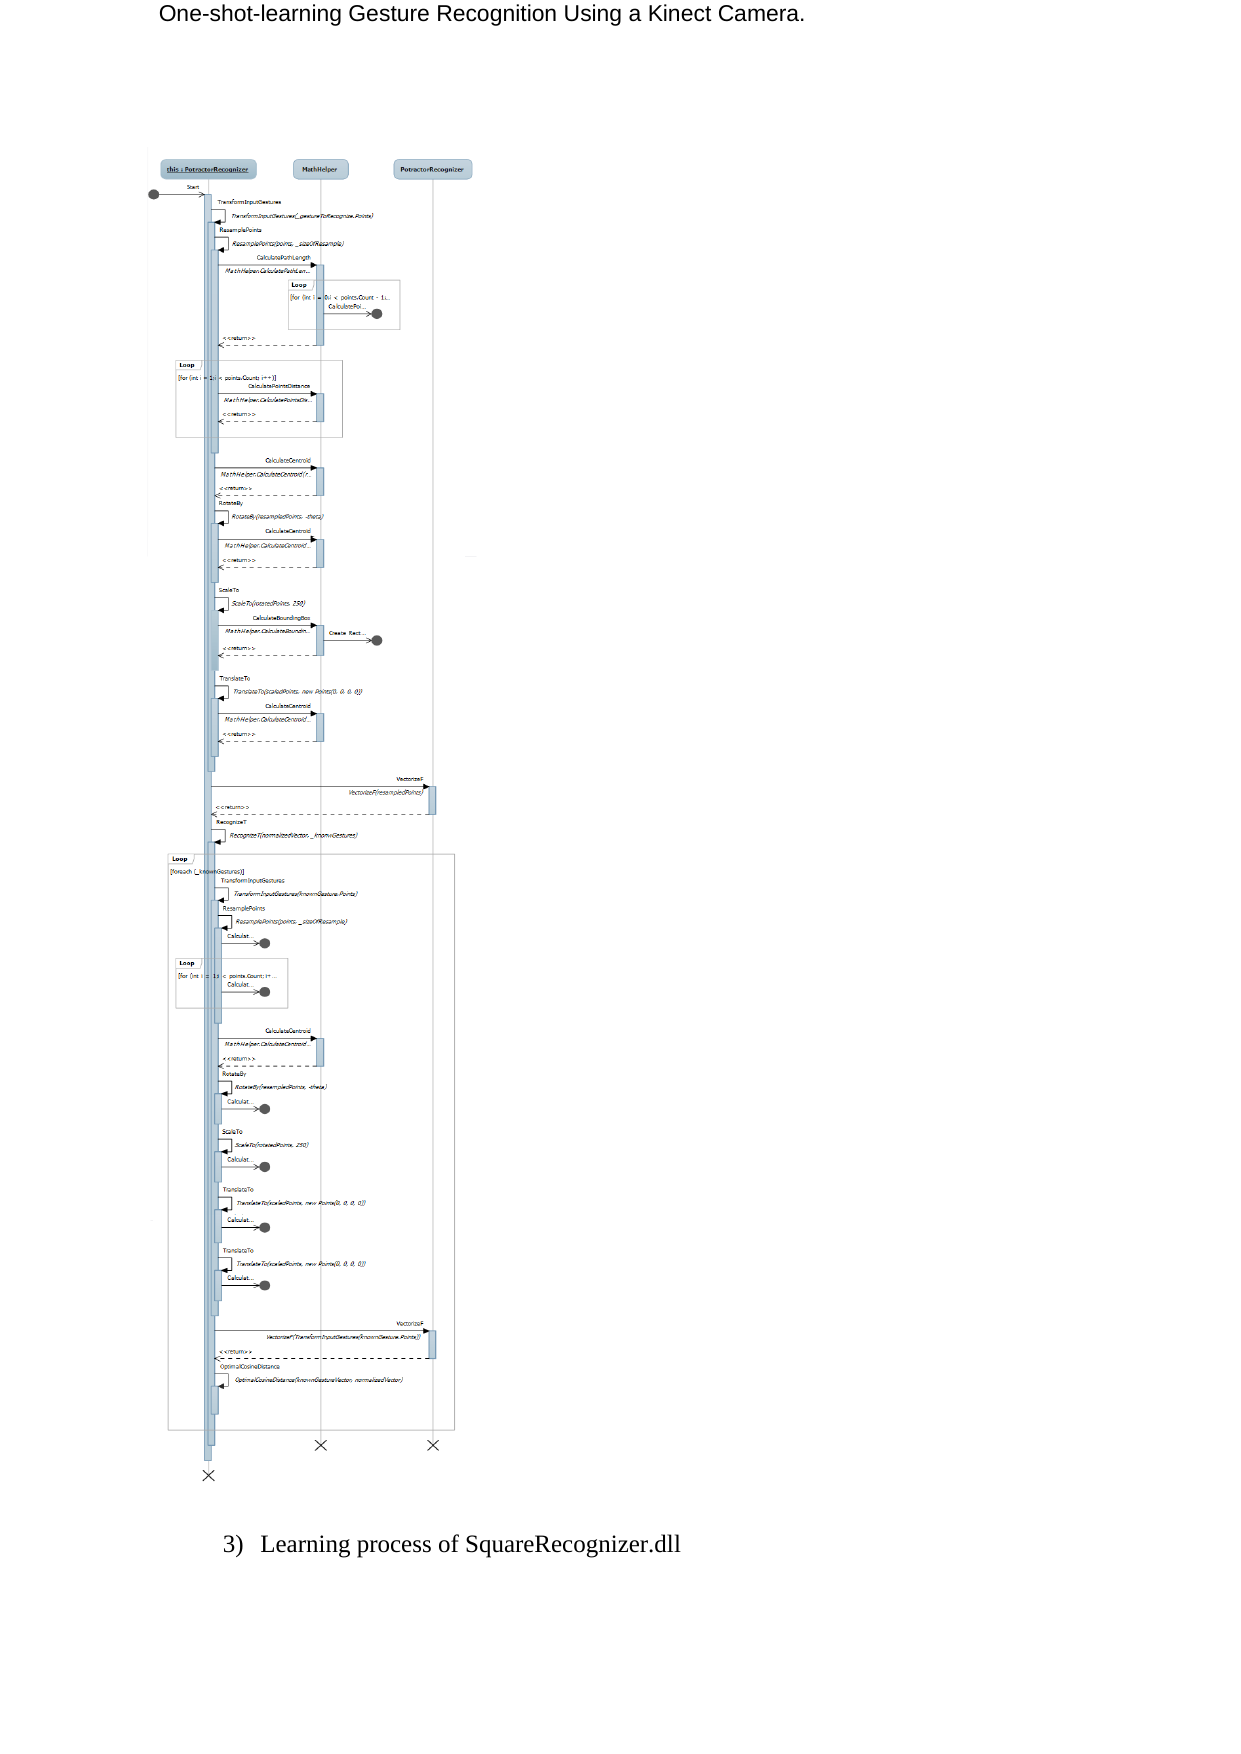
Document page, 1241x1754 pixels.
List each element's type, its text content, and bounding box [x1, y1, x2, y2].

list Learning process of SquareRecognizer.dll [223, 1529, 1093, 1558]
